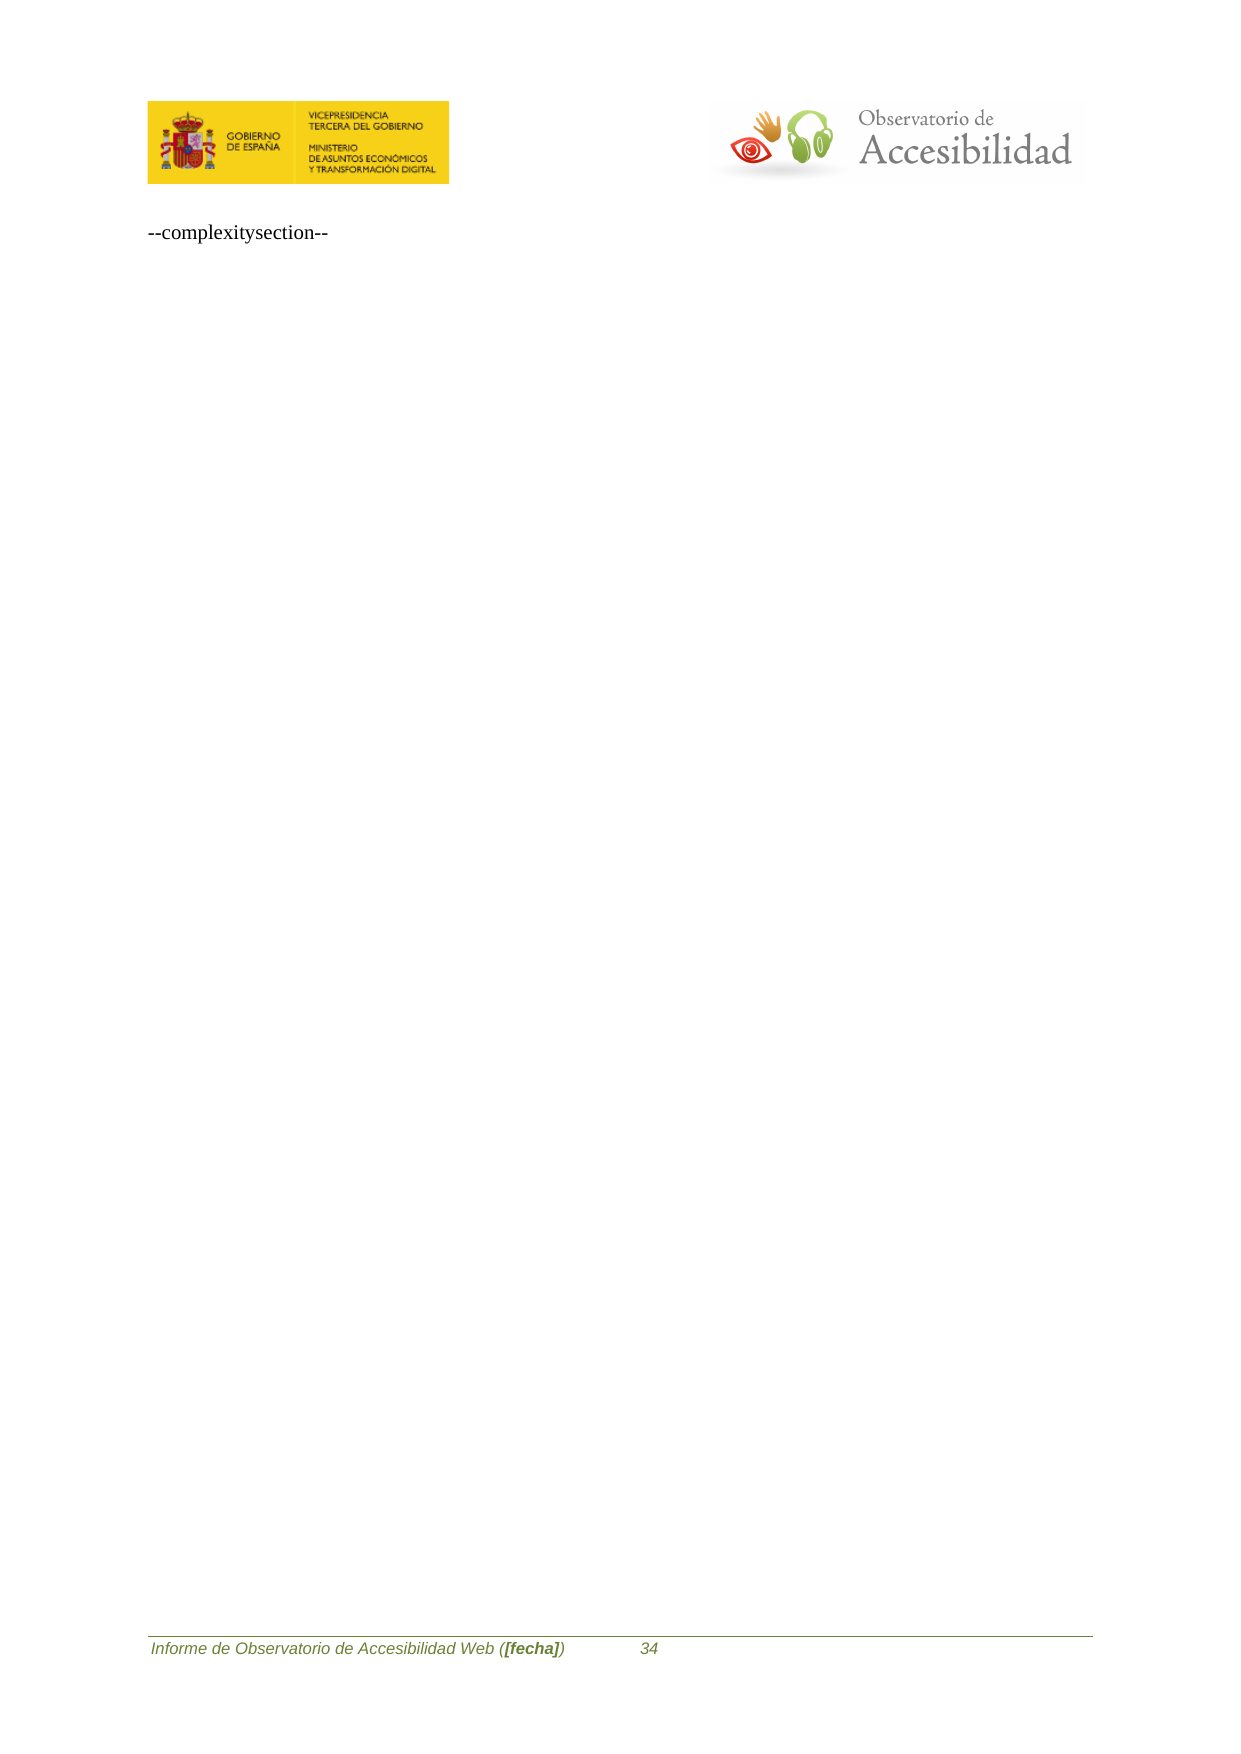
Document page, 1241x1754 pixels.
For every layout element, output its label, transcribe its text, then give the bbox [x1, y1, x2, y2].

text --complexitysection-- [148, 220, 1092, 244]
picture [147, 101, 450, 184]
picture [710, 101, 1086, 184]
